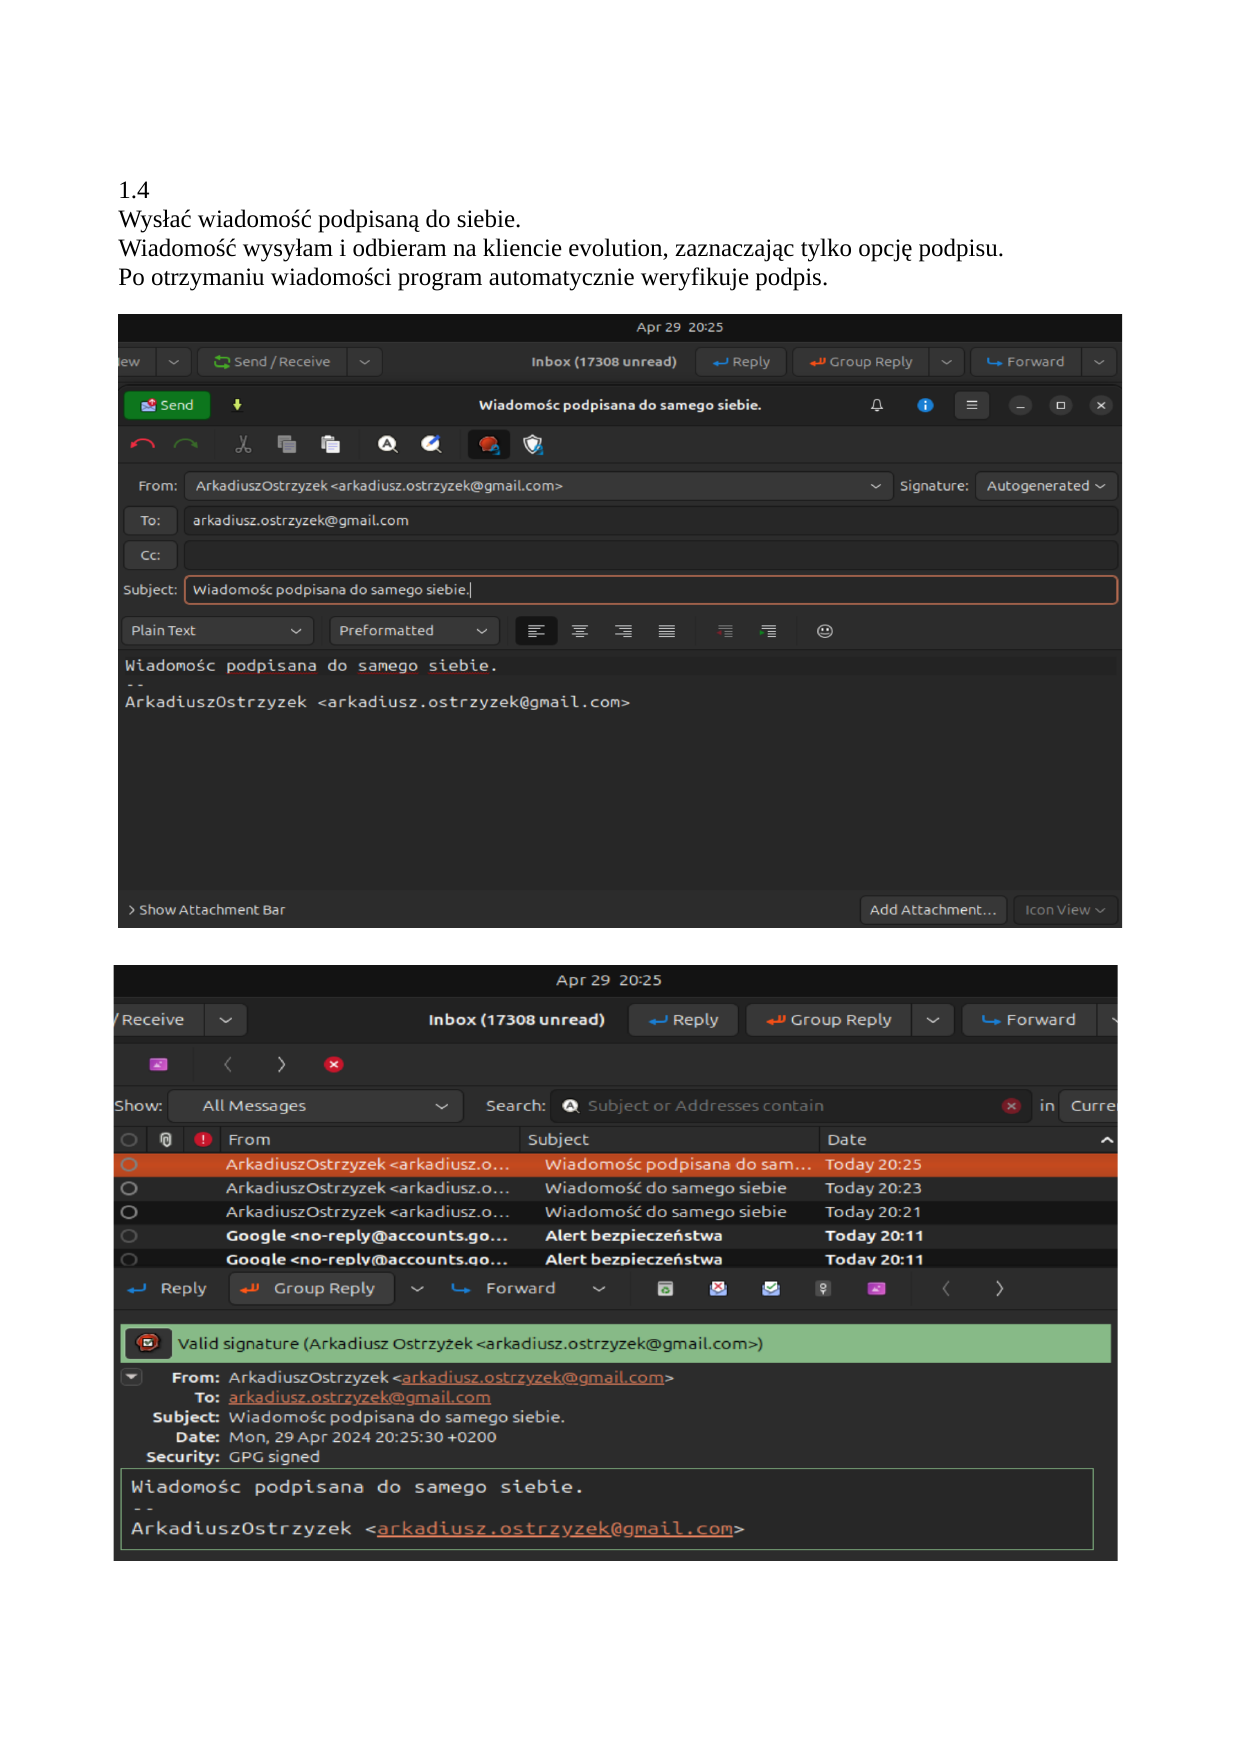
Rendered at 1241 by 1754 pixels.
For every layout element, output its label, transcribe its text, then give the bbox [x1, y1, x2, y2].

text Wysłać wiadomość podpisaną do siebie. [118, 204, 1122, 233]
text Wiadomość wysyłam i odbieram na kliencie evolution, zaznaczając tylko opcję podpisu. [118, 233, 1122, 262]
picture [118, 314, 1123, 928]
text 1.4 [118, 176, 1122, 204]
picture [113, 965, 1118, 1561]
text Po otrzymaniu wiadomości program automatycznie weryfikuje podpis. [118, 262, 1122, 291]
